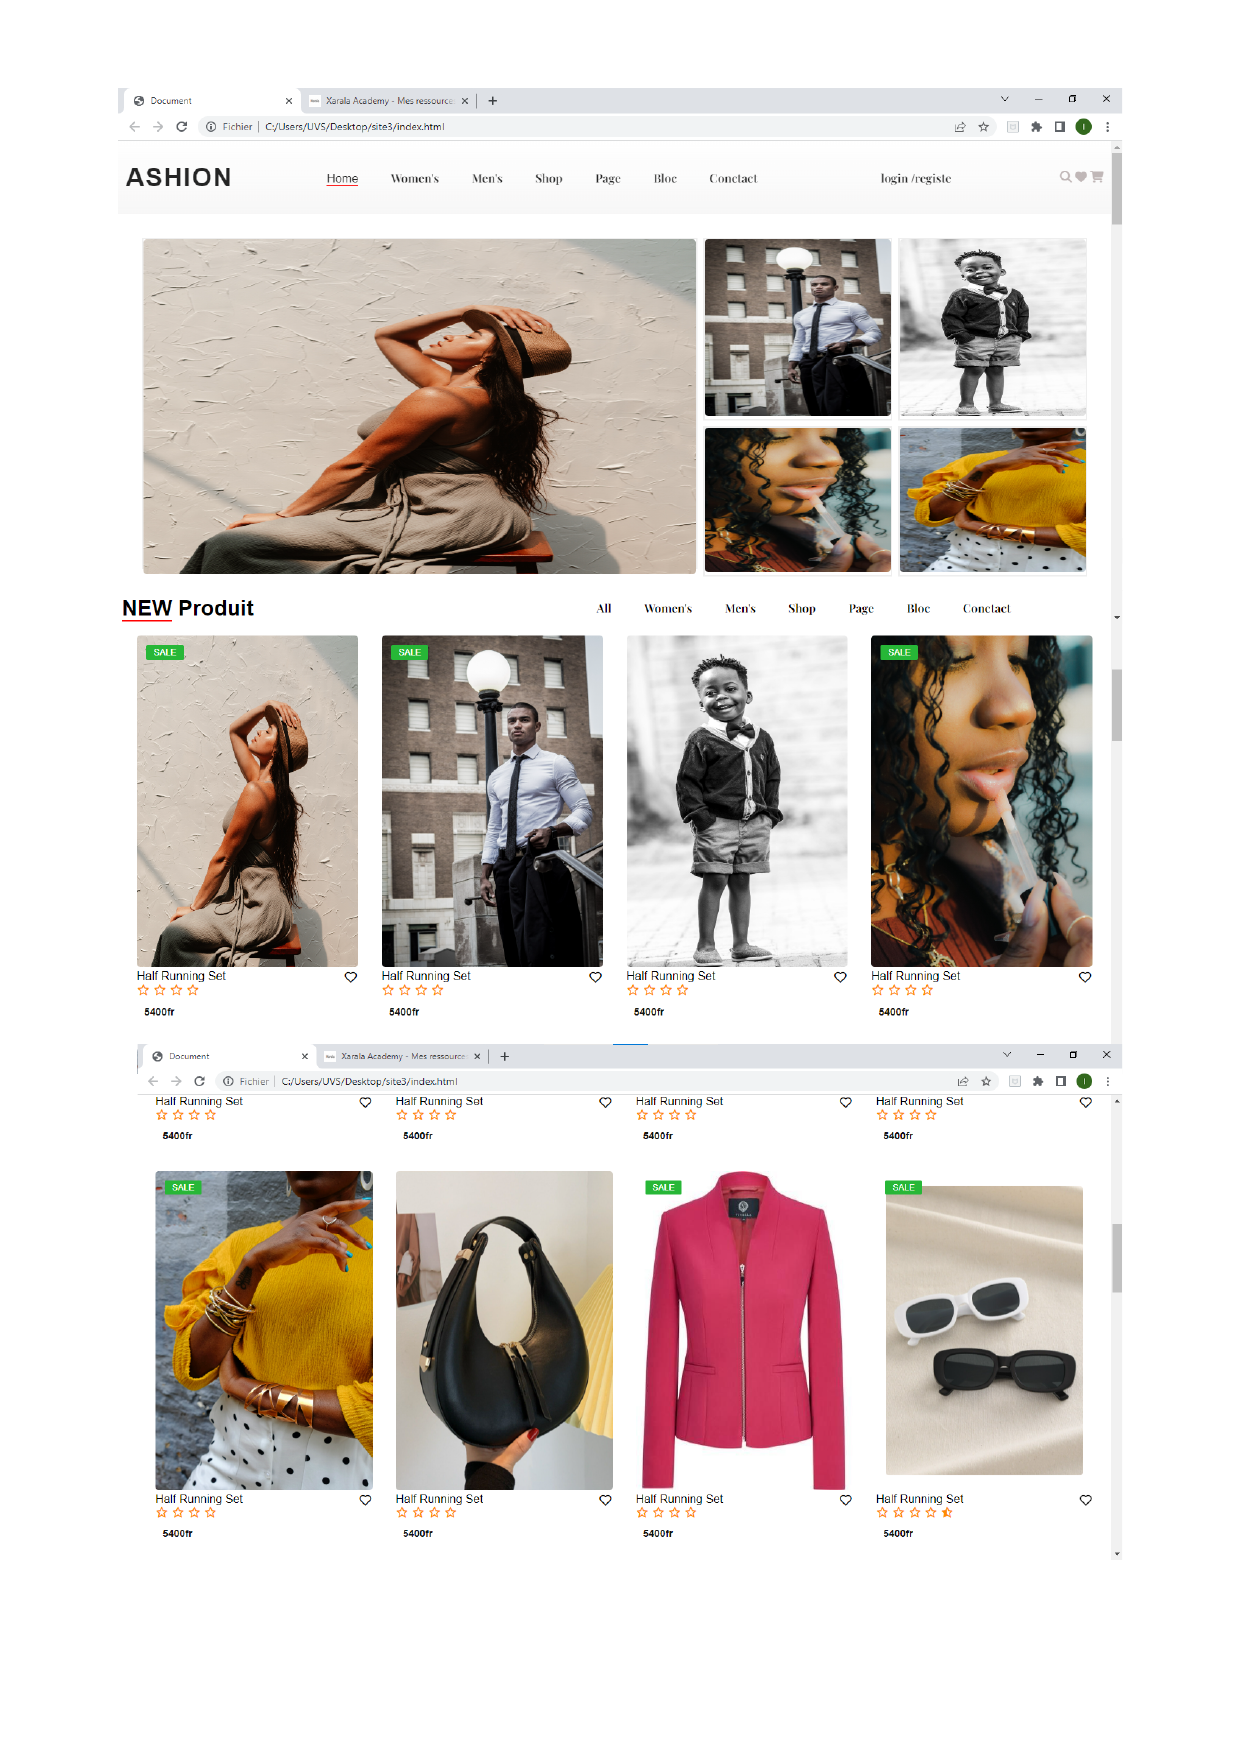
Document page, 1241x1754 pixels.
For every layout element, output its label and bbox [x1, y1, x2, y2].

picture [118, 88, 1123, 1560]
